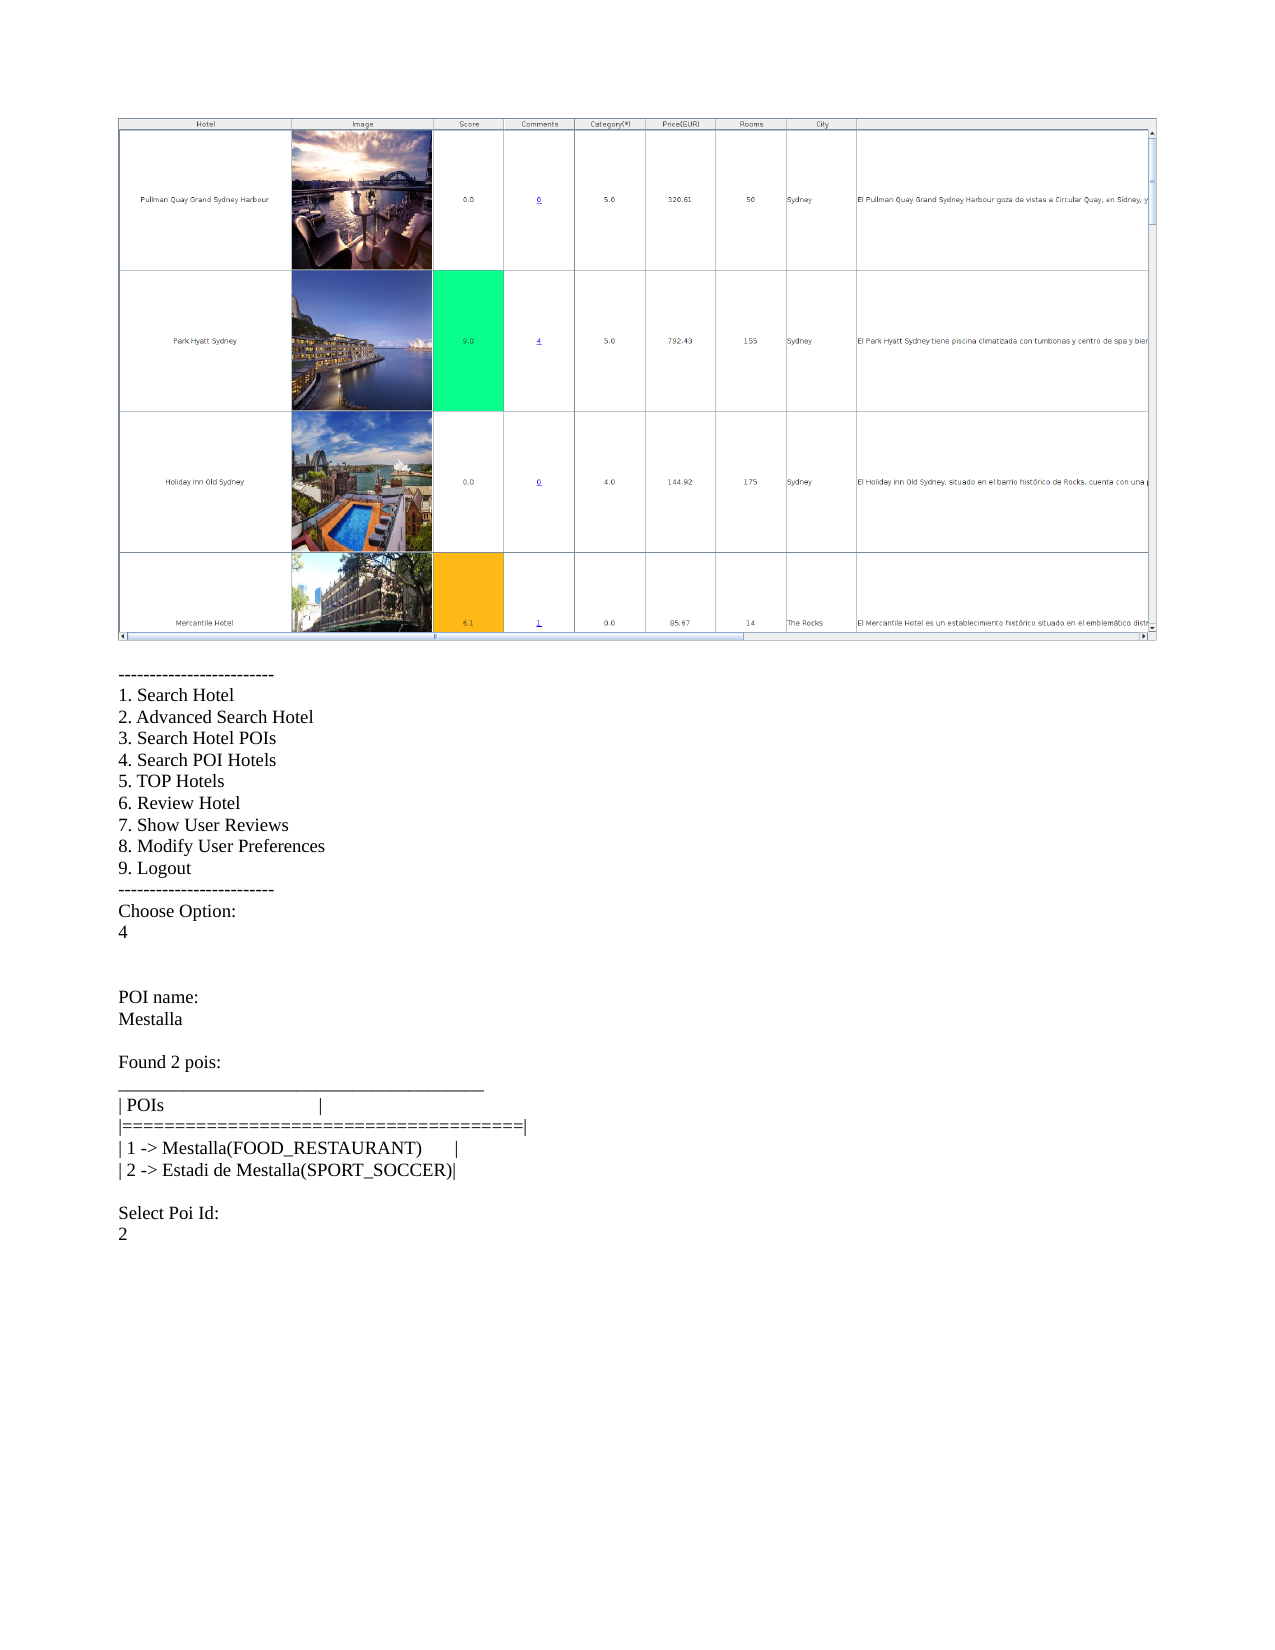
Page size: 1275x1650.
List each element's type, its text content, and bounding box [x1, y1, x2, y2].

text 9. Logout [118, 857, 1157, 878]
picture [118, 118, 1157, 641]
text 5. TOP Hotels [118, 770, 1157, 792]
text | 2 -> Estadi de Mestalla(SPORT_SOCCER)| [118, 1158, 1157, 1180]
text Mestalla [118, 1008, 1157, 1029]
text 4 [118, 921, 1157, 943]
text 3. Search Hotel POIs [118, 727, 1157, 749]
text 2 [118, 1223, 1157, 1245]
text Select Poi Id: [118, 1202, 1157, 1223]
text _______________________________________ [118, 1072, 1157, 1094]
text ------------------------- [118, 663, 1157, 684]
text 7. Show User Reviews [118, 813, 1157, 835]
text 6. Review Hotel [118, 792, 1157, 813]
text 4. Search POI Hotels [118, 749, 1157, 770]
text |======================================| [118, 1115, 1157, 1137]
text ------------------------- [118, 878, 1157, 900]
text 2. Advanced Search Hotel [118, 706, 1157, 727]
text POI name: [118, 986, 1157, 1008]
text | 1 -> Mestalla(FOOD_RESTAURANT) | [118, 1137, 1157, 1158]
text 8. Modify User Preferences [118, 835, 1157, 857]
text Found 2 pois: [118, 1051, 1157, 1072]
text | POIs | [118, 1094, 1157, 1115]
text 1. Search Hotel [118, 684, 1157, 706]
text Choose Option: [118, 900, 1157, 921]
